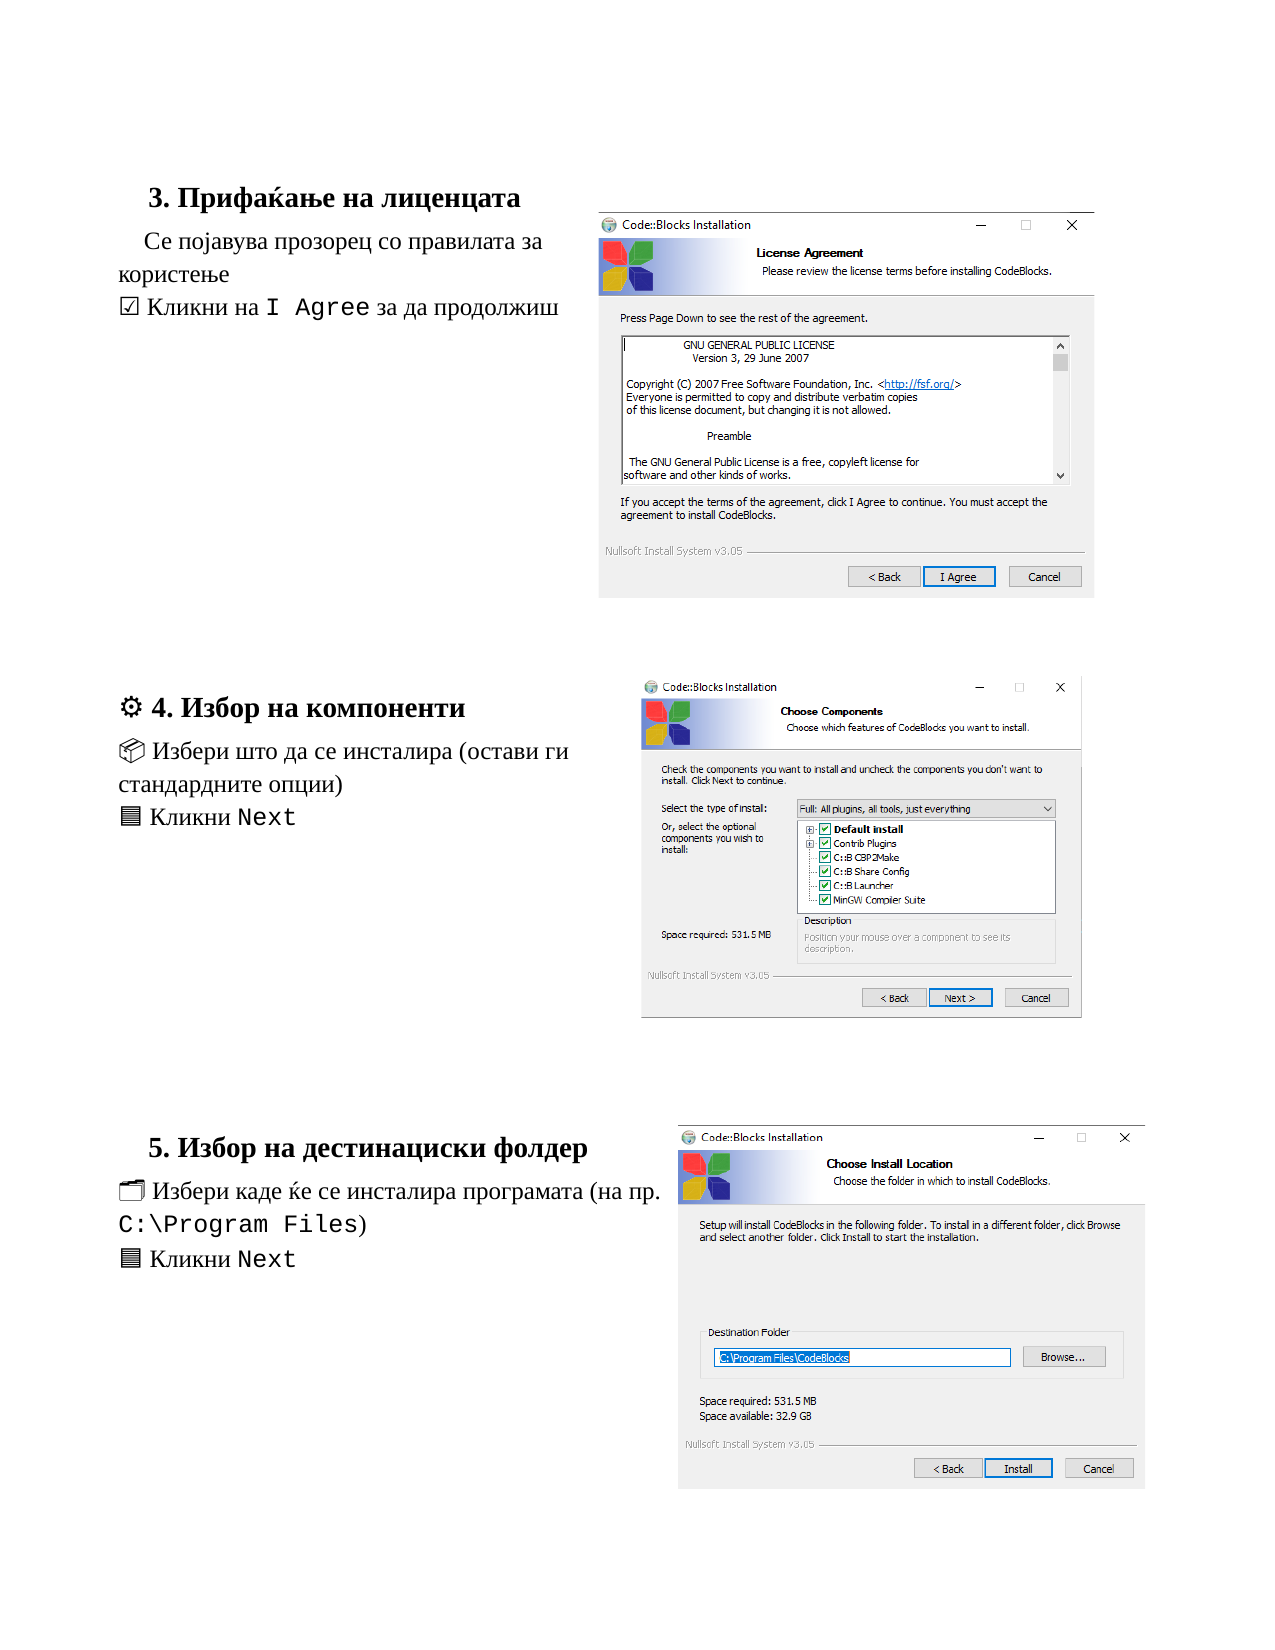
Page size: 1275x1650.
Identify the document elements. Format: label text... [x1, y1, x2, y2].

text [1082, 736, 1157, 833]
subtitle [1082, 690, 1157, 724]
text 🗂️ Избери каде ќе се инсталира програмата (на пр. C:\Program Files) 🟦 Кликни Next [118, 1176, 678, 1275]
picture [598, 212, 1095, 598]
text [1095, 226, 1157, 323]
subtitle ✅ 3. Прифаќање на лиценцата [118, 180, 1157, 214]
subtitle ⚙️ 4. Избор на компоненти [118, 690, 641, 724]
picture [678, 1125, 1146, 1489]
text 📜 Се појавува прозорец со правилата за користење ☑️ Кликни на I Agree за да продолжиш [118, 226, 598, 323]
picture [641, 676, 1082, 1018]
subtitle 📁 5. Избор на дестинациски фолдер [118, 1130, 678, 1164]
text 📦 Избери што да се инсталира (остави ги стандардните опции) 🟦 Кликни Next [118, 736, 641, 833]
